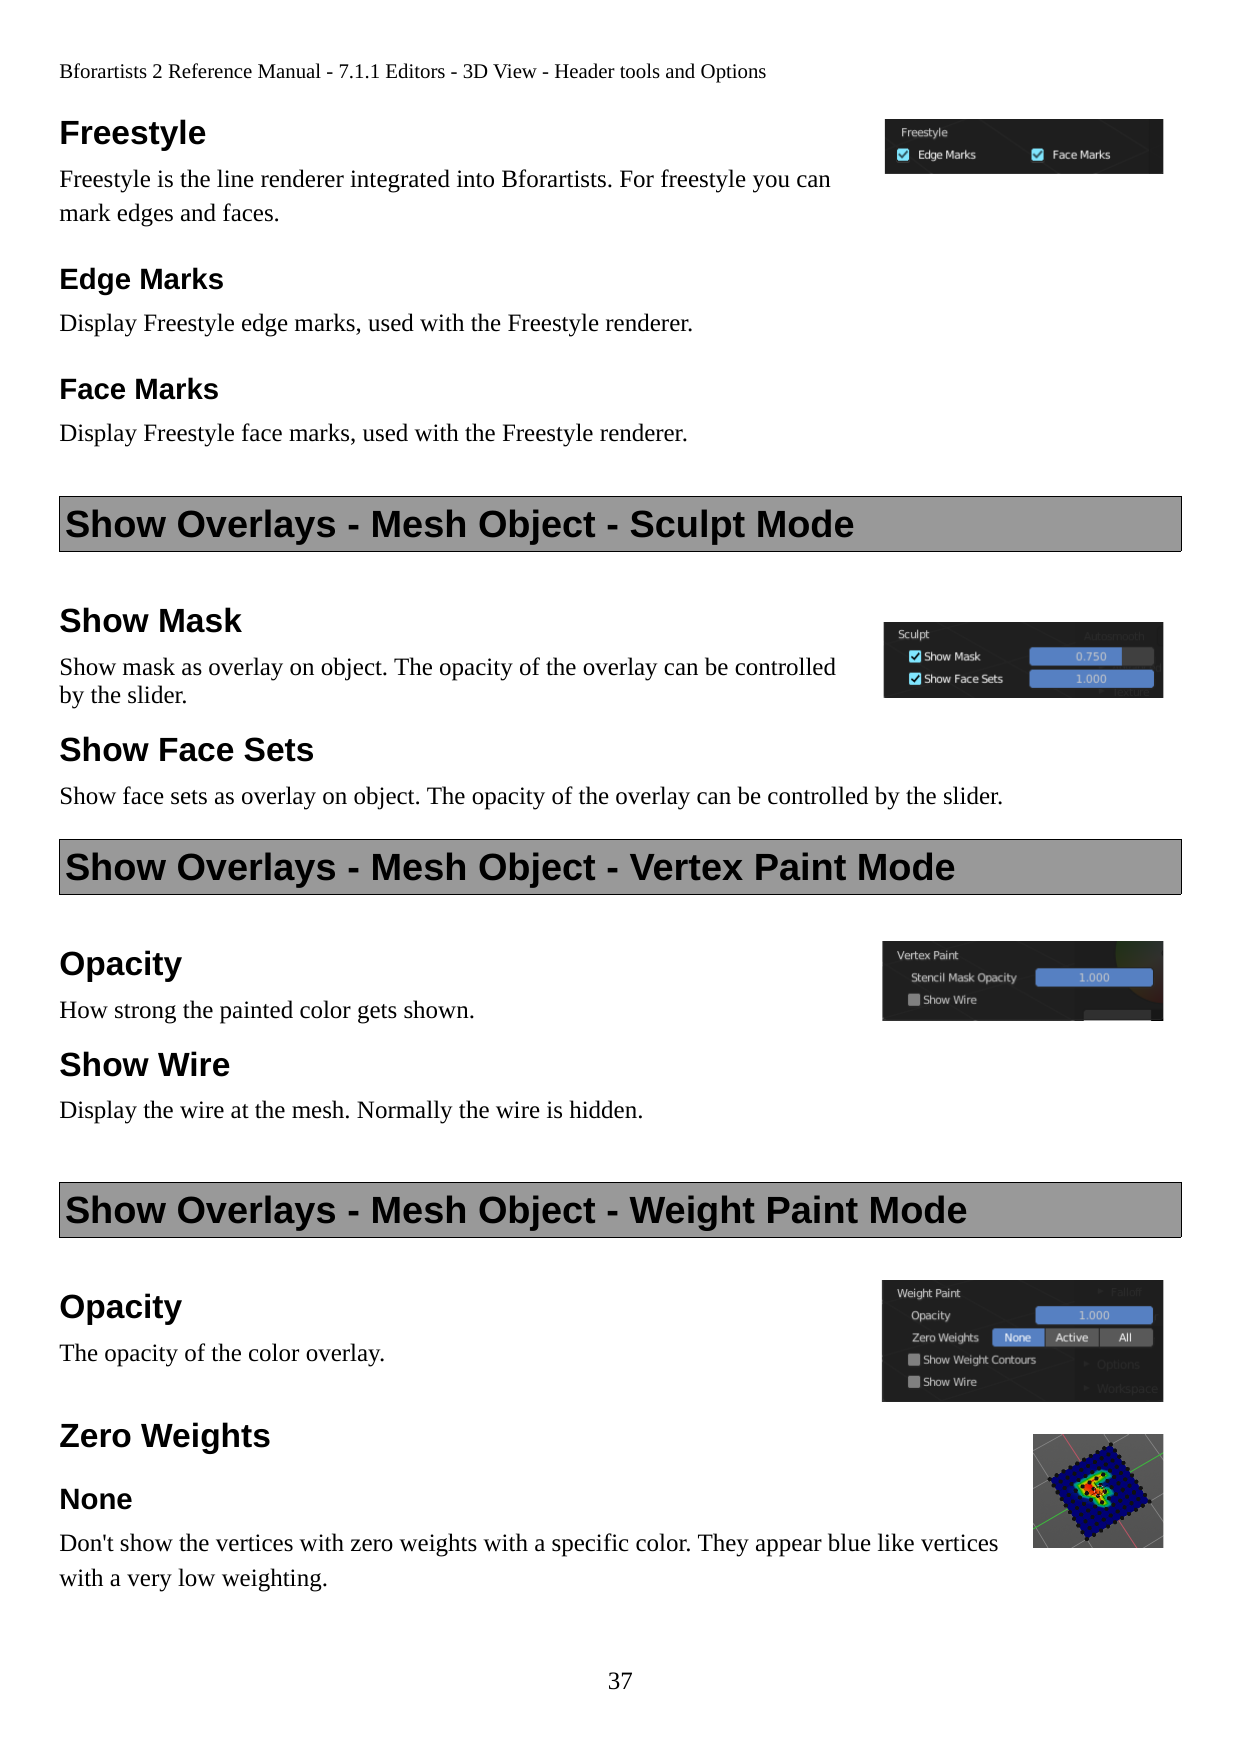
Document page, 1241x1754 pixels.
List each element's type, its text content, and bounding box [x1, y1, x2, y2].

table_header Show Overlays - Mesh Object - Vertex Paint Mode [60, 840, 1181, 894]
text Display Freestyle face marks, used with the Freestyle renderer. [59, 418, 1181, 447]
table_header Show Overlays - Mesh Object - Weight Paint Mode [60, 1183, 1181, 1237]
subtitle [1164, 1287, 1181, 1325]
text Display Freestyle edge marks, used with the Freestyle renderer. [59, 308, 1181, 337]
picture [882, 941, 1164, 1021]
subtitle Show Face Sets [59, 730, 1181, 769]
text The opacity of the color overlay. [59, 1338, 881, 1367]
text Freestyle is the line renderer integrated into Bforartists. For freestyle you can mark edges and faces. [59, 164, 1181, 227]
subtitle Opacity [59, 1287, 881, 1325]
text Display the wire at the mesh. Normally the wire is hidden. [59, 1096, 1181, 1124]
subtitle [1164, 1482, 1181, 1516]
text How strong the painted color gets shown. [59, 995, 1181, 1024]
subtitle Edge Marks [59, 262, 1181, 296]
picture [883, 622, 1164, 698]
picture [1033, 1434, 1164, 1548]
subtitle Face Marks [59, 372, 1181, 406]
subtitle Opacity [59, 944, 882, 982]
subtitle Zero Weights [59, 1416, 1181, 1455]
subtitle Show Mask [59, 601, 1181, 639]
subtitle [1164, 944, 1181, 982]
subtitle Show Wire [59, 1044, 1181, 1083]
table_header Show Overlays - Mesh Object - Sculpt Mode [60, 497, 1181, 551]
text Don't show the vertices with zero weights with a specific color. They appear blue like vertices with a very low weighting. [59, 1528, 1181, 1591]
text Show face sets as overlay on object. The opacity of the overlay can be controlled by the slider. [59, 781, 1181, 810]
text Show mask as overlay on object. The opacity of the overlay can be controlled by the slider. [59, 652, 1181, 709]
subtitle Freestyle [59, 113, 1181, 151]
subtitle None [59, 1482, 1033, 1516]
picture [881, 1280, 1164, 1402]
